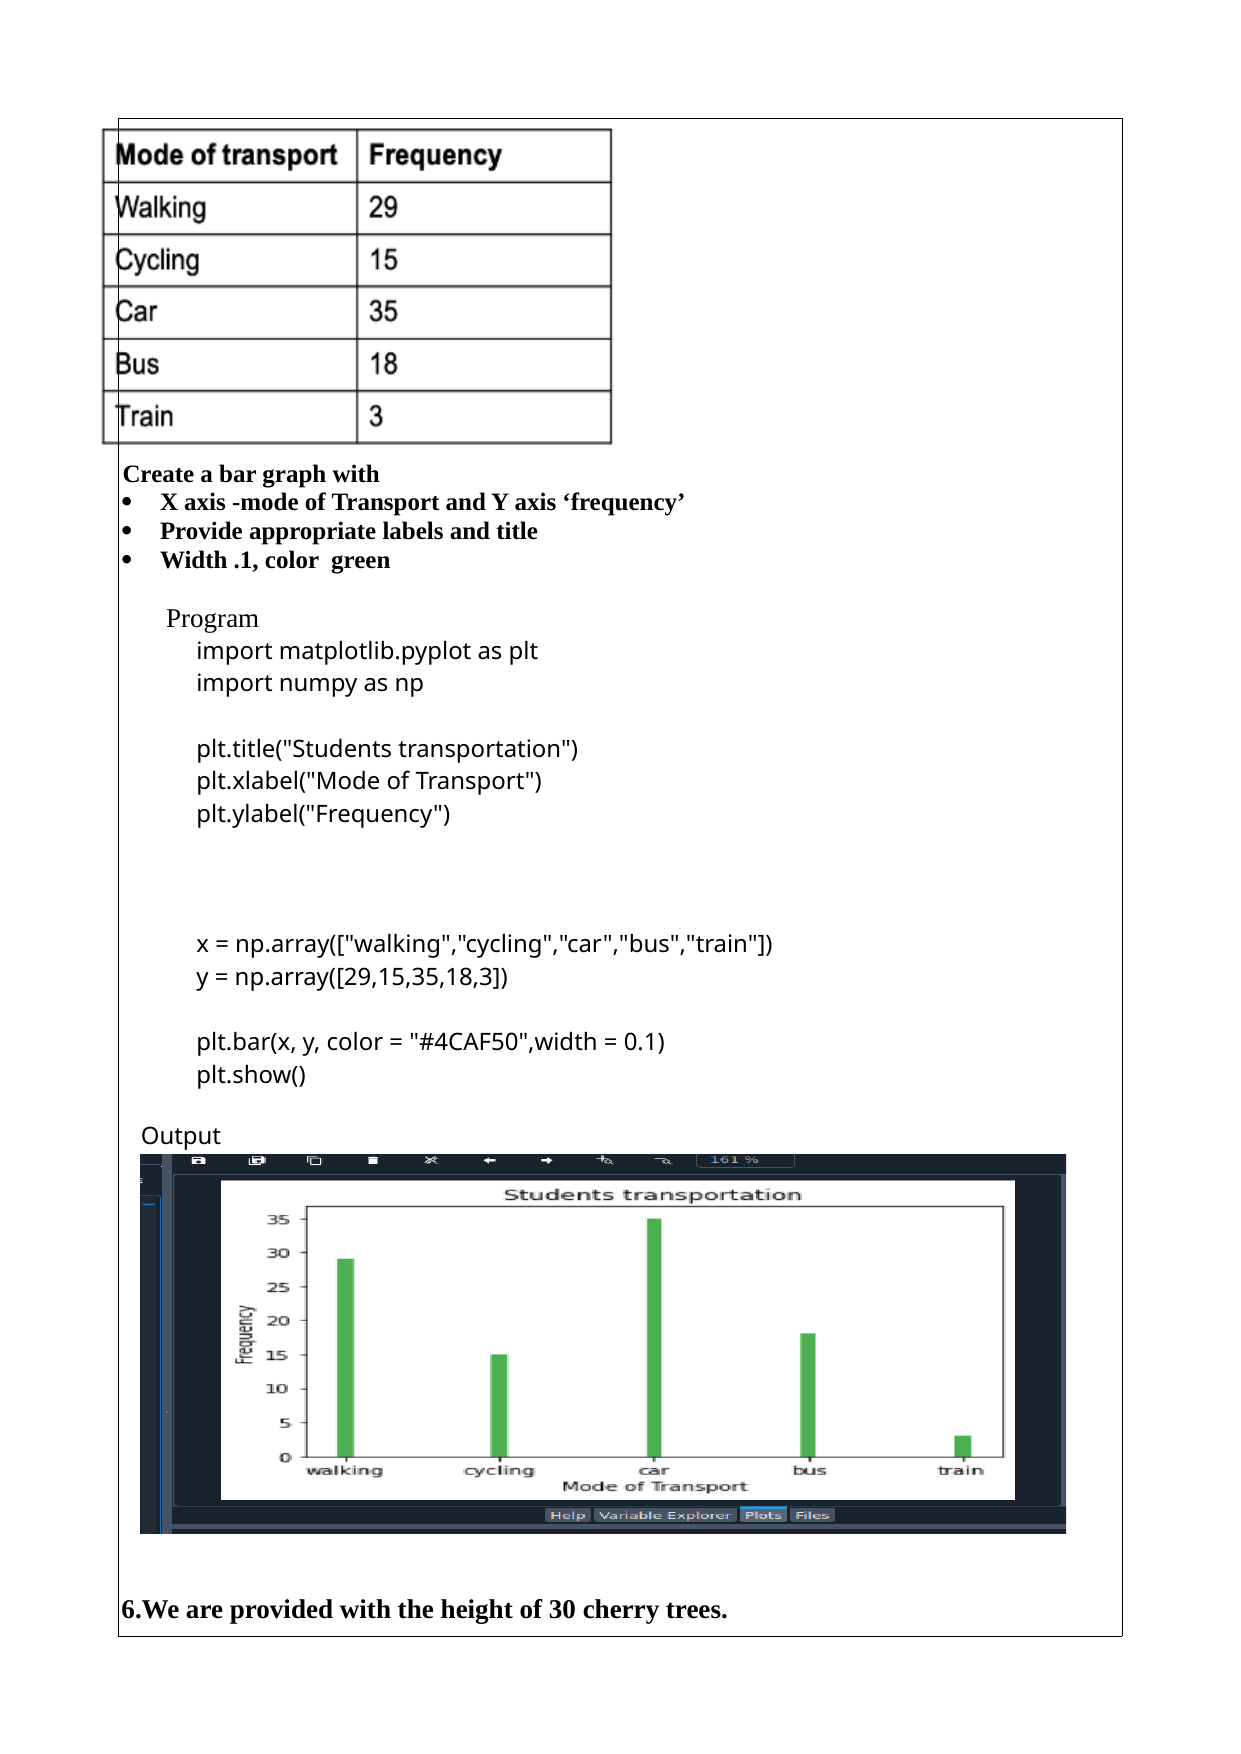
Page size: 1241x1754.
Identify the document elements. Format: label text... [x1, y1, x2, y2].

list Width .1, color green [122, 545, 1119, 574]
list Output [119, 1119, 1119, 1151]
list 6.We are provided with the height of 30 cherry trees. [121, 1593, 1119, 1624]
picture [84, 121, 118, 459]
list Program [119, 602, 1119, 633]
list plt.show() [196, 1057, 1119, 1090]
list [85, 459, 118, 487]
list x = np.array(["walking","cycling","car","bus","train"]) [196, 927, 1119, 959]
list Create a bar graph with [119, 459, 1119, 487]
list plt.title("Students transportation") [196, 731, 1119, 764]
picture [119, 121, 623, 459]
list plt.bar(x, y, color = "#4CAF50",width = 0.1) [196, 1025, 1119, 1057]
list [85, 602, 118, 633]
list import matplotlib.pyplot as plt [196, 633, 1119, 666]
picture [798, 1154, 1067, 1534]
list plt.ylabel("Frequency") [196, 797, 1119, 829]
list Provide appropriate labels and title [122, 516, 1119, 545]
list [85, 1119, 118, 1151]
list plt.xlabel("Mode of Transport") [196, 764, 1119, 797]
list import numpy as np [196, 666, 1119, 699]
list y = np.array([29,15,35,18,3]) [196, 959, 1119, 992]
list X axis -mode of Transport and Y axis ‘frequency’ [122, 487, 1119, 516]
